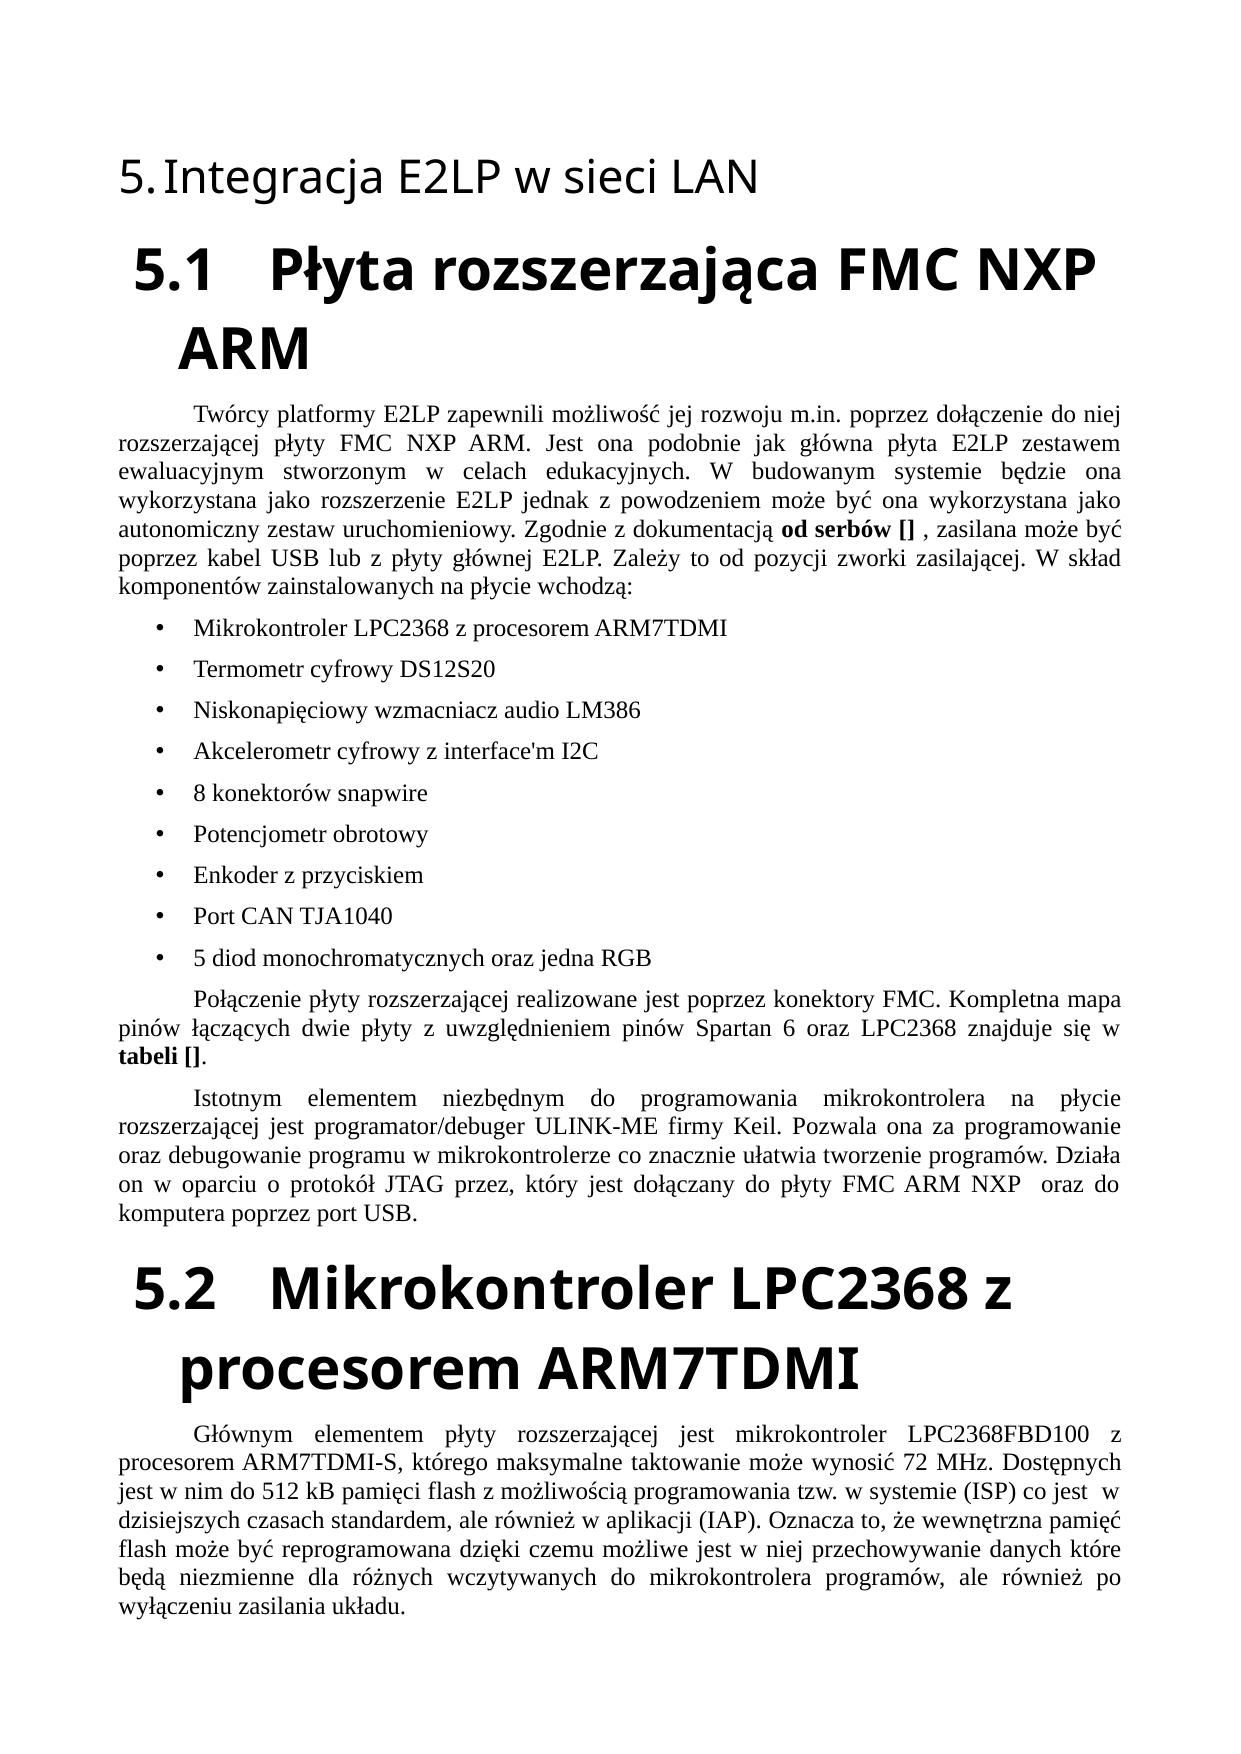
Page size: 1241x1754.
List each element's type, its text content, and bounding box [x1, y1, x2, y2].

text Głównym elementem płyty rozszerzającej jest mikrokontroler LPC2368FBD100 z procesorem ARM7TDMI-S, którego maksymalne taktowanie może wynosić 72 MHz. Dostępnych jest w nim do 512 kB pamięci flash z możliwością programowania tzw. w systemie (ISP) co jest w dzisiejszych czasach standardem, ale również w aplikacji (IAP). Oznacza to, że wewnętrzna pamięć flash może być reprogramowana dzięki czemu możliwe jest w niej przechowywanie danych które będą niezmienne dla różnych wczytywanych do mikrokontrolera programów, ale również po wyłączeniu zasilania układu. [118, 1419, 1122, 1620]
list Termometr cyfrowy DS12S20 [156, 654, 1122, 683]
text Twórcy platformy E2LP zapewnili możliwość jej rozwoju m.in. poprzez dołączenie do niej rozszerzającej płyty FMC NXP ARM. Jest ona podobnie jak główna płyta E2LP zestawem ewaluacyjnym stworzonym w celach edukacyjnych. W budowanym systemie będzie ona wykorzystana jako rozszerzenie E2LP jednak z powodzeniem może być ona wykorzystana jako autonomiczny zestaw uruchomieniowy. Zgodnie z dokumentacją od serbów [] , zasilana może być poprzez kabel USB lub z płyty głównej E2LP. Zależy to od pozycji zworki zasilającej. W skład komponentów zainstalowanych na płycie wchodzą: [118, 399, 1122, 600]
list Mikrokontroler LPC2368 z procesorem ARM7TDMI [156, 613, 1122, 641]
text Istotnym elementem niezbędnym do programowania mikrokontrolera na płycie rozszerzającej jest programator/debuger ULINK-ME firmy Keil. Pozwala ona za programowanie oraz debugowanie programu w mikrokontrolerze co znacznie ułatwia tworzenie programów. Działa on w oparciu o protokół JTAG przez, który jest dołączany do płyty FMC ARM NXP oraz do komputera poprzez port USB. [118, 1083, 1122, 1226]
list 5 diod monochromatycznych oraz jedna RGB [156, 943, 1122, 971]
list Port CAN TJA1040 [156, 901, 1122, 930]
subtitle Mikrokontroler LPC2368 z procesorem ARM7TDMI [118, 1247, 1122, 1406]
text Połączenie płyty rozszerzającej realizowane jest poprzez konektory FMC. Kompletna mapa pinów łączących dwie płyty z uwzględnieniem pinów Spartan 6 oraz LPC2368 znajduje się w tabeli []. [118, 984, 1122, 1070]
list Potencjometr obrotowy [156, 819, 1122, 848]
list Enkoder z przyciskiem [156, 860, 1122, 889]
list Niskonapięciowy wzmacniacz audio LM386 [156, 695, 1122, 724]
subtitle Płyta rozszerzająca FMC NXP ARM [118, 227, 1122, 386]
list Akcelerometr cyfrowy z interface'm I2C [156, 736, 1122, 765]
subtitle Integracja E2LP w sieci LAN [118, 143, 1122, 207]
list 8 konektorów snapwire [156, 778, 1122, 806]
